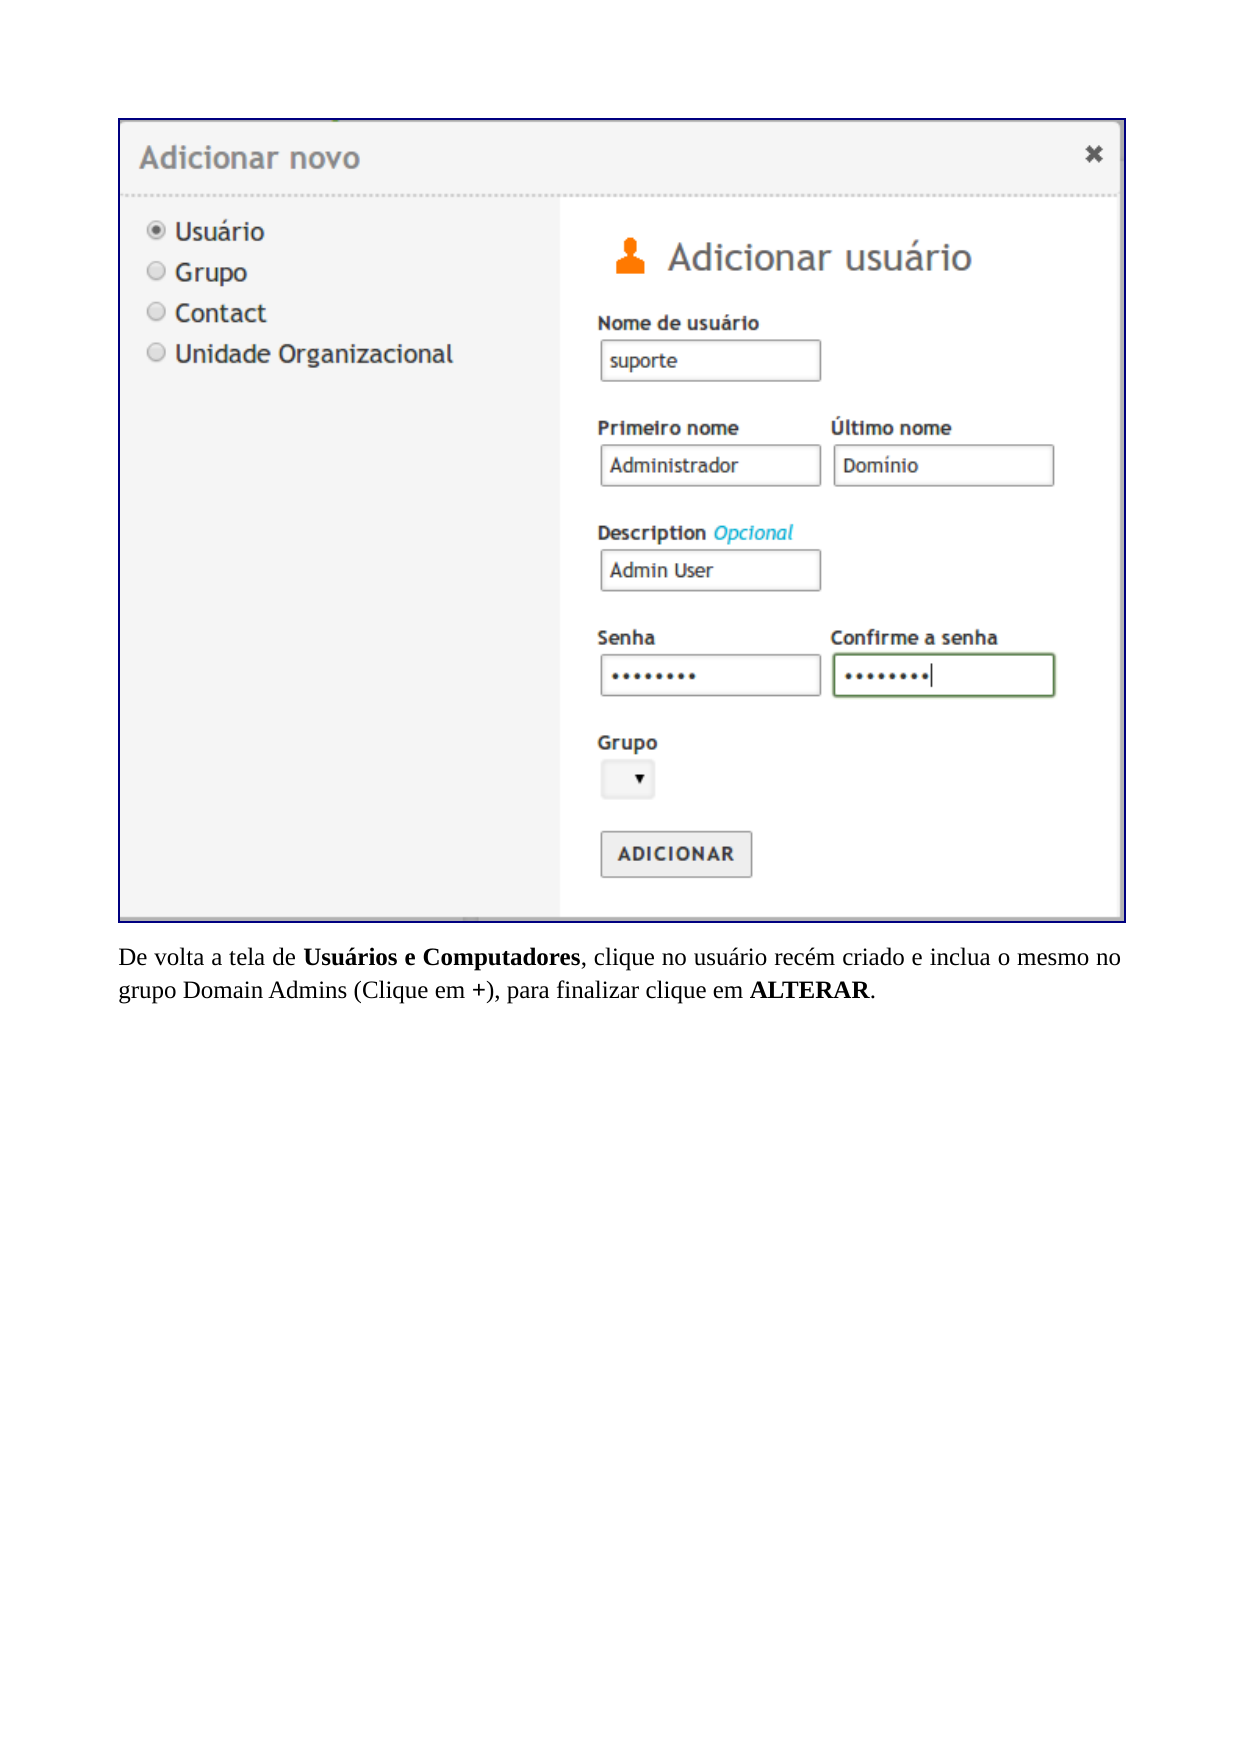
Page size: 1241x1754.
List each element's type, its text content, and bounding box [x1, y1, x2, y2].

picture [120, 120, 1124, 921]
text De volta a tela de Usuários e Computadores, clique no usuário recém criado e inclua o mesmo no grupo Domain Admins (Clique em +), para finalizar clique em ALTERAR. [118, 942, 1122, 1003]
